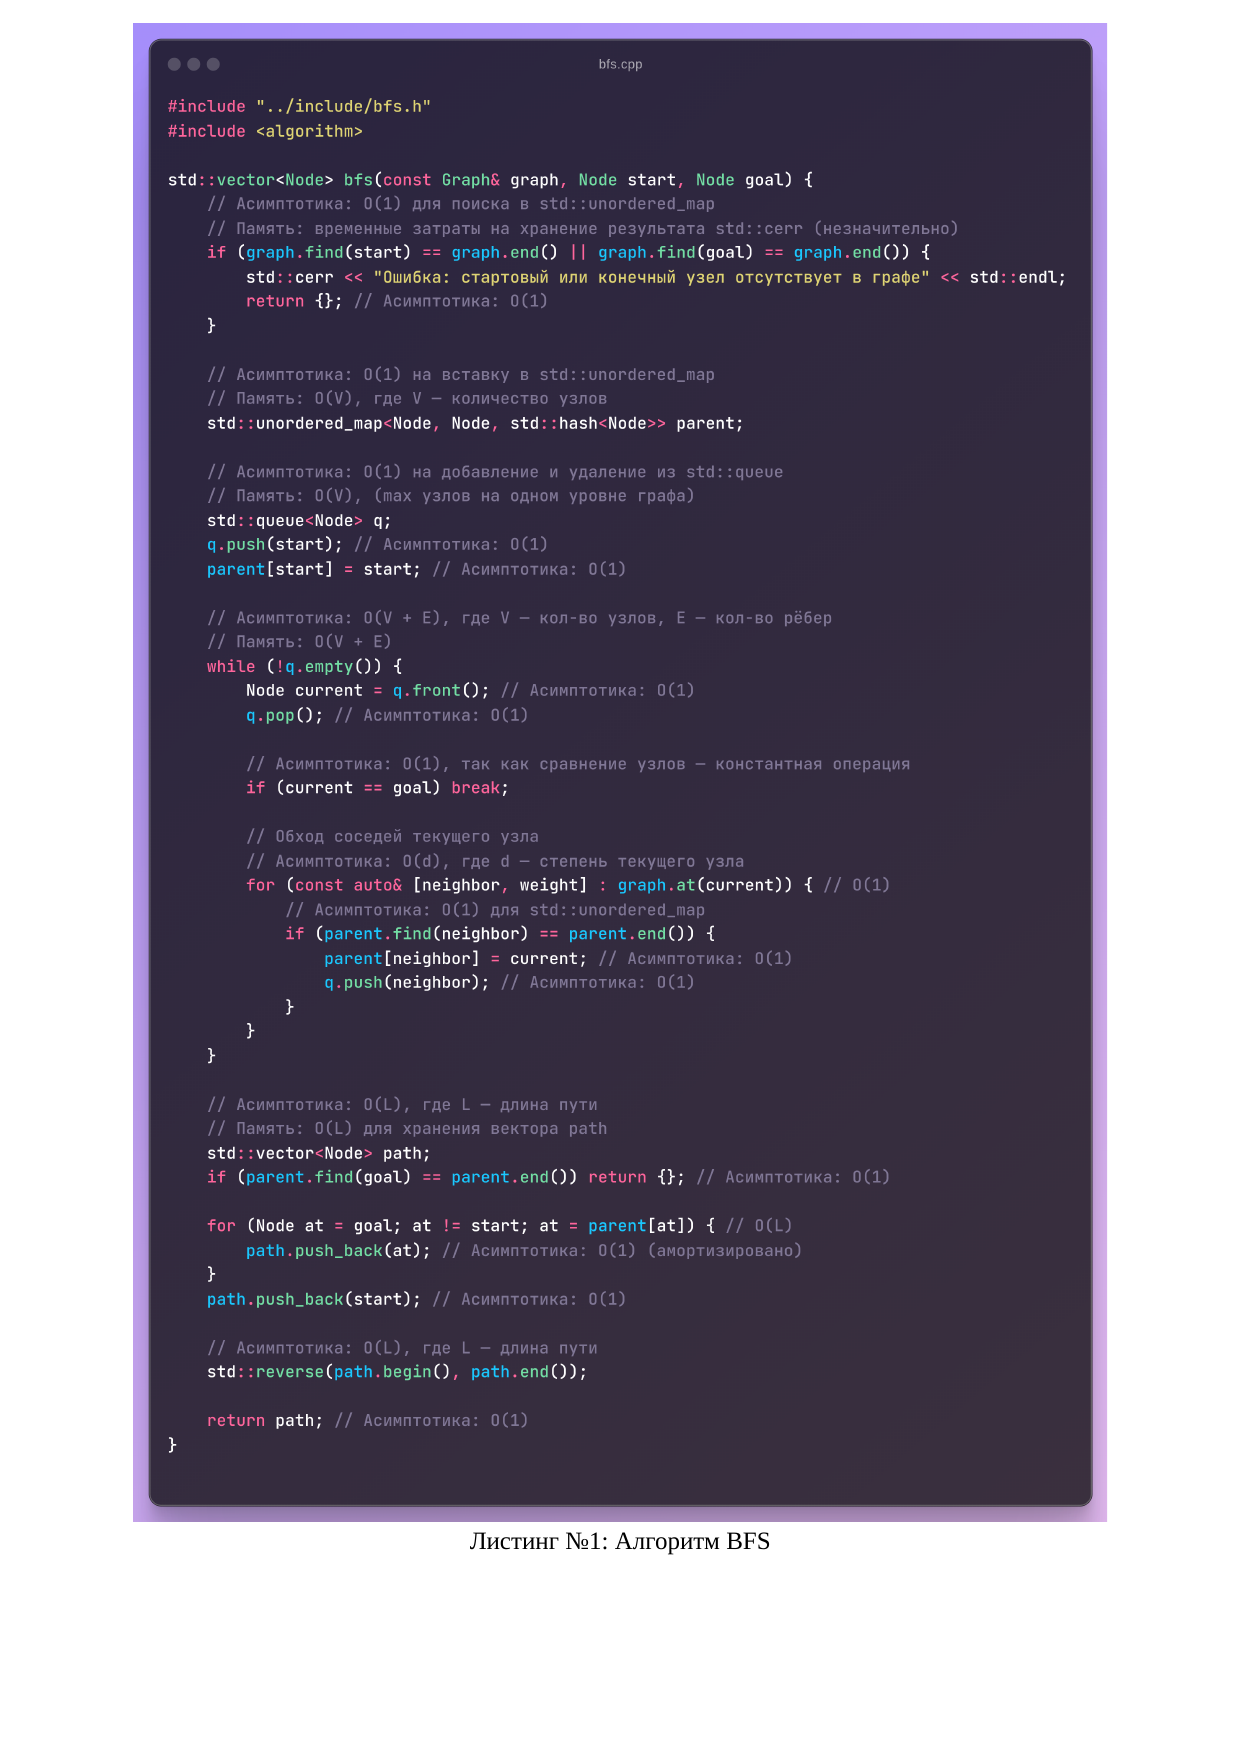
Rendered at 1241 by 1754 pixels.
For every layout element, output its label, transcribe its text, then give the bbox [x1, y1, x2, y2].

picture [133, 23, 1108, 1522]
text Листинг №1: Алгоритм BFS [118, 118, 1122, 1554]
